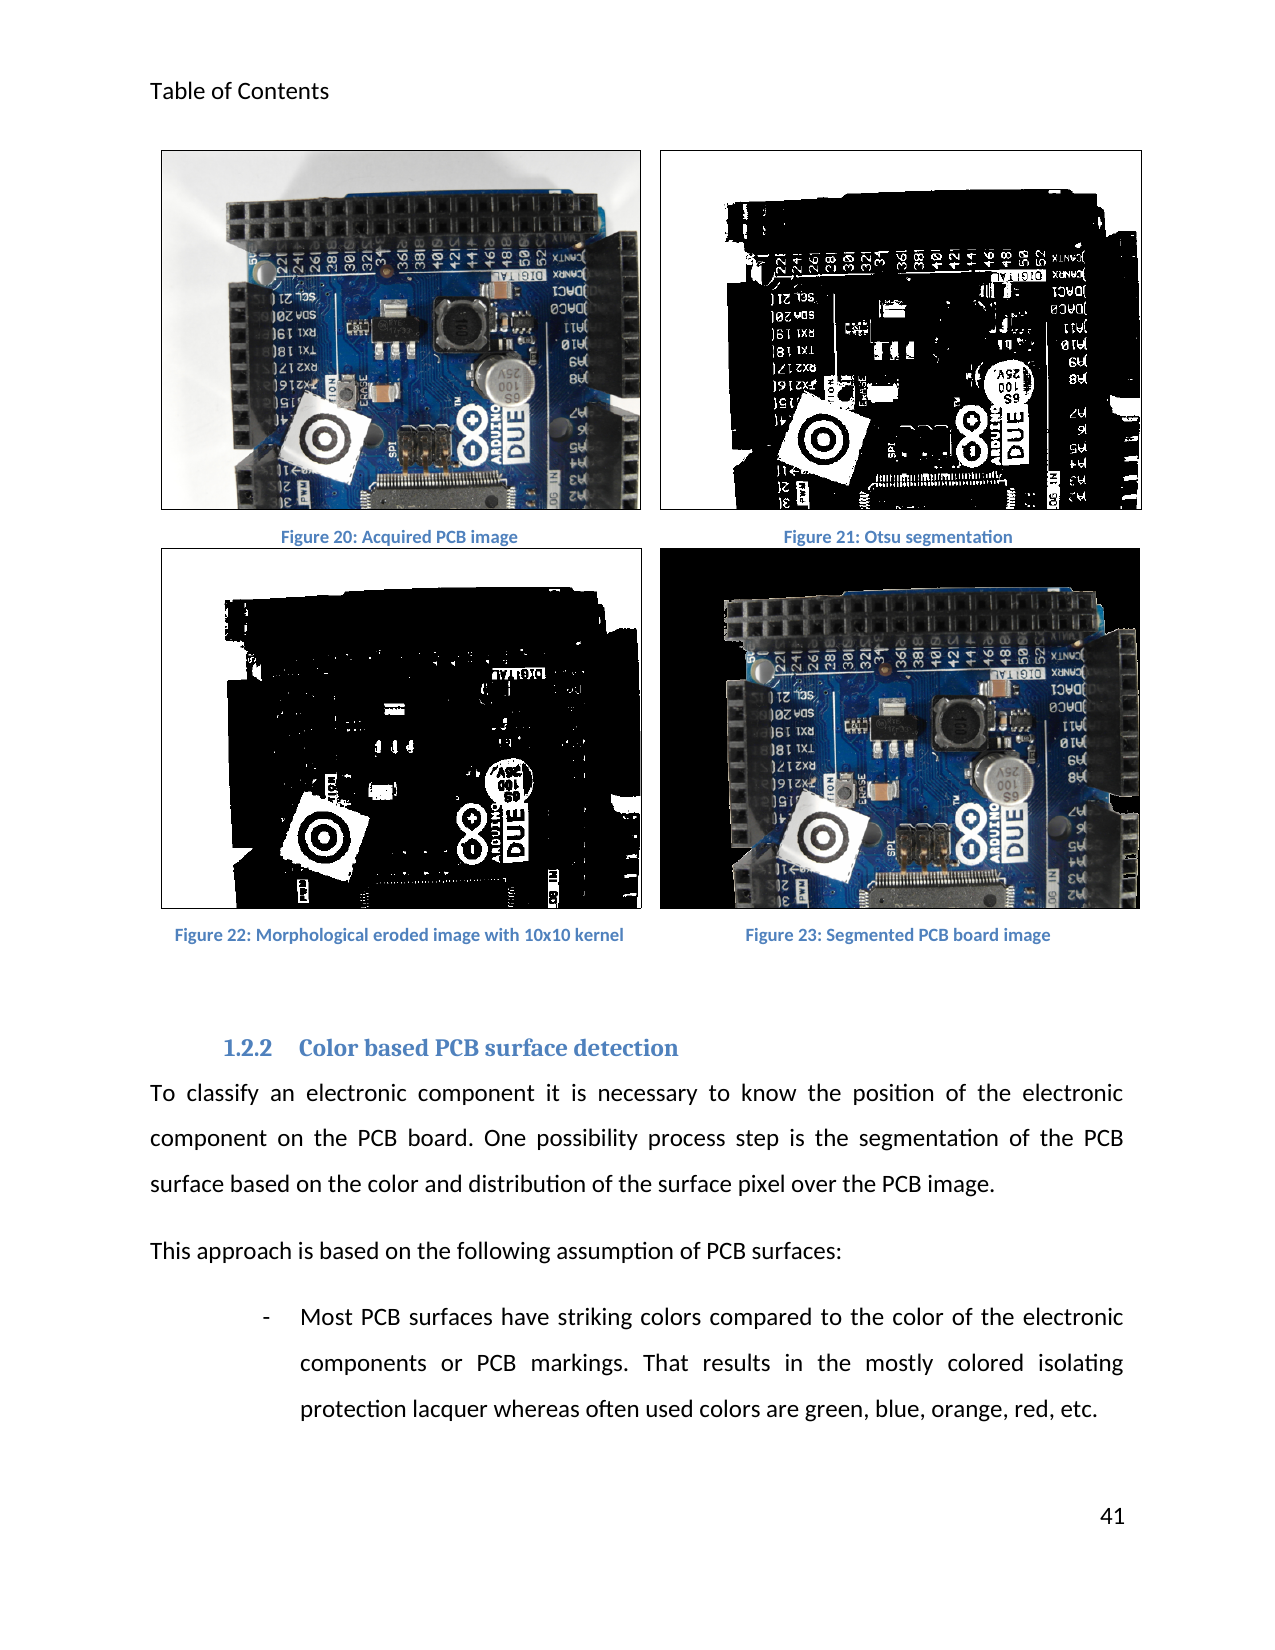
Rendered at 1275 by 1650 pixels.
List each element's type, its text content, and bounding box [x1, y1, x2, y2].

subtitle Color based PCB surface detection [224, 1034, 1125, 1062]
table_cell Figure 22: Morphological eroded image with 10x10 kernel [150, 548, 649, 946]
table_cell Figure 23: Segmented PCB board image [649, 548, 1147, 946]
text To classify an electronic component it is necessary to know the position of the electronic component on the PCB board. One possibility process step is the segmentation of the PCB surface based on the color and distribution of the surface pixel over the PCB image. [150, 1077, 1125, 1199]
picture [162, 549, 641, 908]
picture [661, 151, 1141, 509]
text This approach is based on the following assumption of PCB surfaces: [150, 1235, 1125, 1265]
picture [661, 549, 1139, 908]
list Most PCB surfaces have striking colors compared to the color of the electronic components or PCB markings. That results in the mostly colored isolating protection lacquer whereas often used colors are green, blue, orange, red, etc. [262, 1301, 1125, 1423]
picture [162, 151, 640, 509]
table_header Figure 20: Acquired PCB image [150, 150, 649, 548]
table_header Figure 21: Otsu segmentation [649, 150, 1147, 548]
